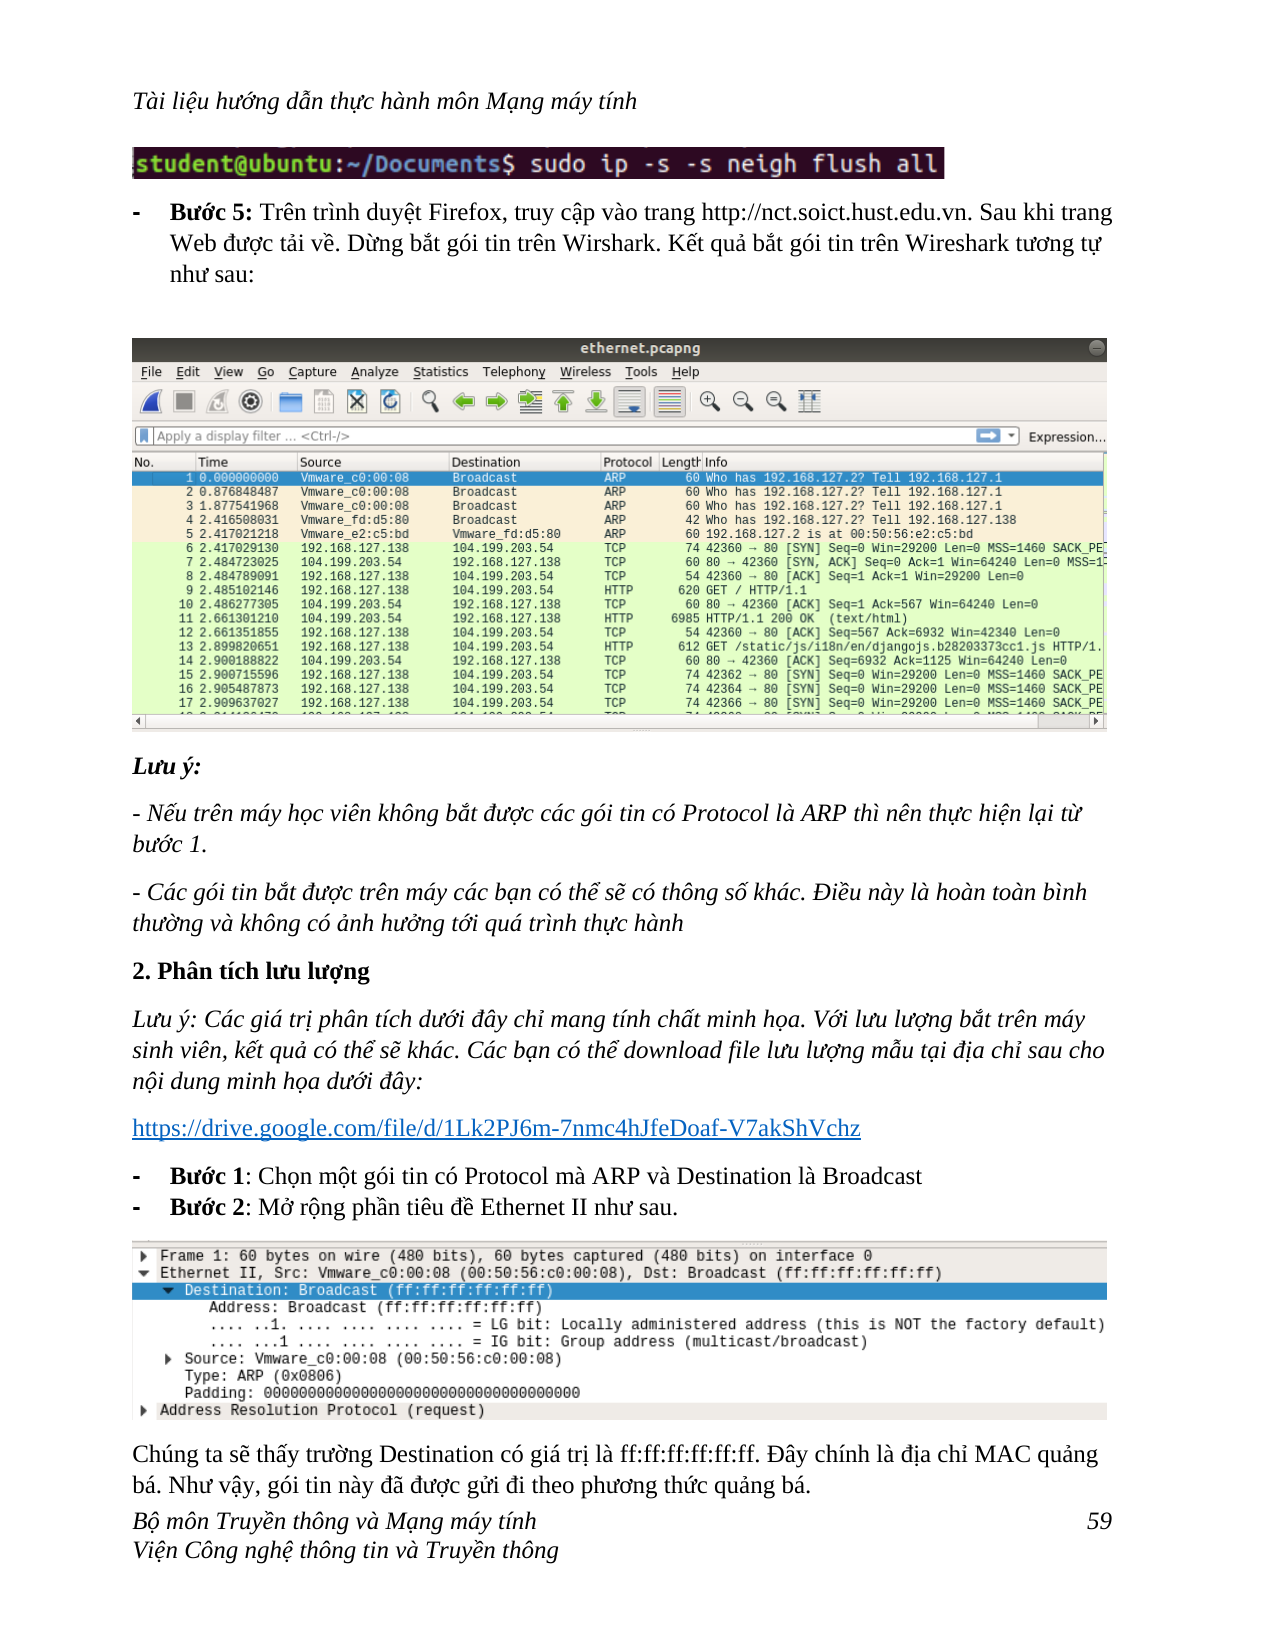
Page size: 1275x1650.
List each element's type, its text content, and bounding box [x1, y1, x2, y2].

text 2. Phân tích lưu lượng [132, 956, 1125, 985]
text - Nếu trên máy học viên không bắt được các gói tin có Protocol là ARP thì nên thực hiện lại từ bước 1. [132, 798, 1125, 858]
picture [132, 1240, 1107, 1420]
text Lưu ý: [132, 751, 1125, 779]
picture [132, 338, 1107, 732]
text Lưu ý: Các giá trị phân tích dưới đây chỉ mang tính chất minh họa. Với lưu lượng bắt trên máy sinh viên, kết quả có thể sẽ khác. Các bạn có thể download file lưu lượng mẫu tại địa chỉ sau cho nội dung minh họa dưới đây: [132, 1004, 1125, 1094]
picture [132, 147, 945, 179]
text - Các gói tin bắt được trên máy các bạn có thể sẽ có thông số khác. Điều này là hoàn toàn bình thường và không có ảnh hưởng tới quá trình thực hành [132, 877, 1125, 937]
list Bước 2: Mở rộng phần tiêu đề Ethernet II như sau. [132, 1192, 1125, 1221]
text Chúng ta sẽ thấy trường Destination có giá trị là ff:ff:ff:ff:ff:ff. Đây chính là địa chỉ MAC quảng bá. Như vậy, gói tin này đã được gửi đi theo phương thức quảng bá. [132, 1439, 1125, 1498]
text https://drive.google.com/file/d/1Lk2PJ6m-7nmc4hJfeDoaf-V7akShVchz [132, 1113, 1125, 1142]
list Bước 5: Trên trình duyệt Firefox, truy cập vào trang http://nct.soict.hust.edu.vn. Sau khi trang Web được tải về. Dừng bắt gói tin trên Wirshark. Kết quả bắt gói tin trên Wireshark tương tự như sau: [132, 197, 1125, 288]
list Bước 1: Chọn một gói tin có Protocol mà ARP và Destination là Broadcast [132, 1161, 1125, 1190]
